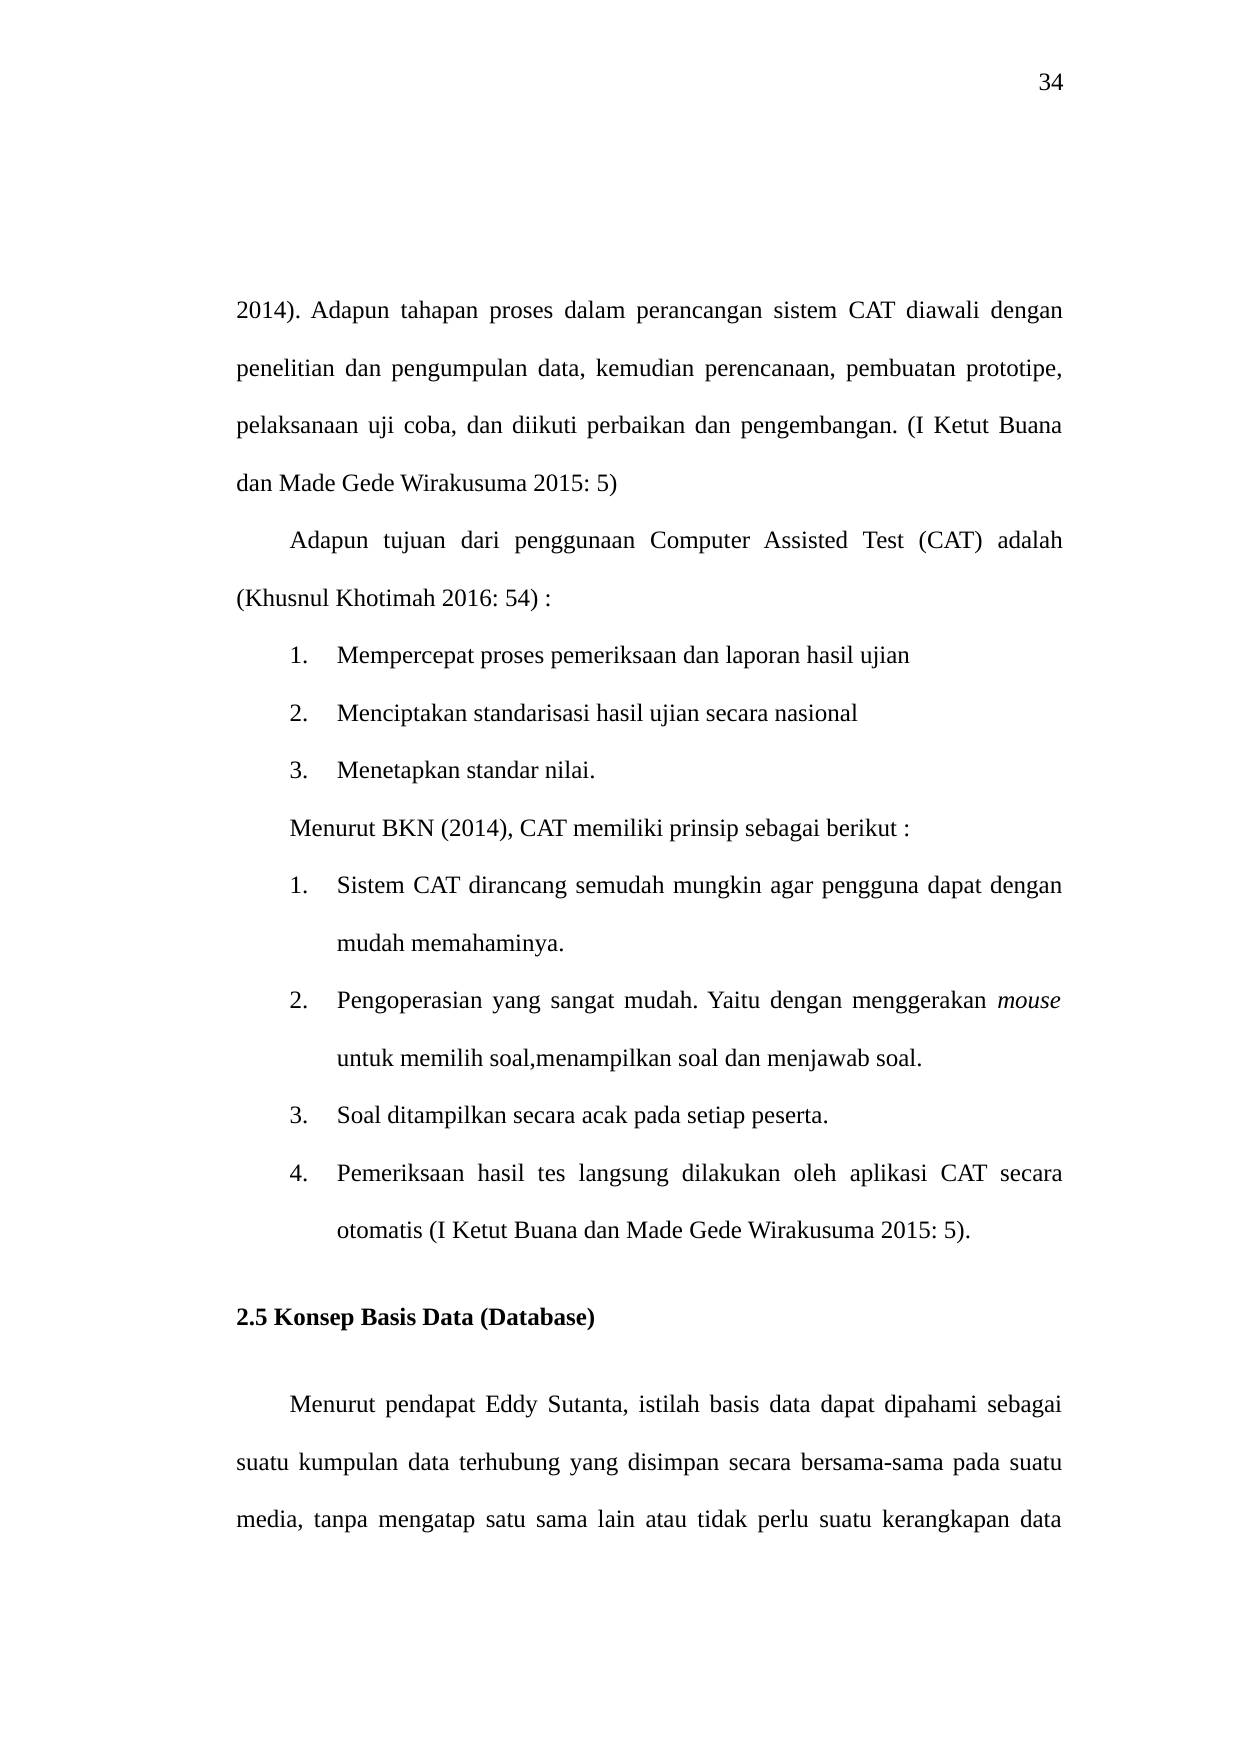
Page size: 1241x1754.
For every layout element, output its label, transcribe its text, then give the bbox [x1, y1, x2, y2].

text 2014). Adapun tahapan proses dalam perancangan sistem CAT diawali dengan penelitian dan pengumpulan data, kemudian perencanaan, pembuatan prototipe, pelaksanaan uji coba, dan diikuti perbaikan dan pengembangan. (I Ketut Buana dan Made Gede Wirakusuma 2015: 5) [236, 295, 1063, 497]
list Menetapkan standar nilai. [289, 755, 1063, 784]
text Menurut pendapat Eddy Sutanta, istilah basis data dapat dipahami sebagai suatu kumpulan data terhubung yang disimpan secara bersama-sama pada suatu media, tanpa mengatap satu sama lain atau tidak perlu suatu kerangkapan data [236, 1389, 1063, 1533]
subtitle 2.5 Konsep Basis Data (Database) [236, 1302, 1063, 1331]
list Mempercepat proses pemeriksaan dan laporan hasil ujian [289, 640, 1063, 669]
list Menciptakan standarisasi hasil ujian secara nasional [289, 698, 1063, 727]
list Soal ditampilkan secara acak pada setiap peserta. [289, 1100, 1063, 1129]
list Pemeriksaan hasil tes langsung dilakukan oleh aplikasi CAT secara otomatis (I Ketut Buana dan Made Gede Wirakusuma 2015: 5). [289, 1158, 1063, 1244]
text Menurut BKN (2014), CAT memiliki prinsip sebagai berikut : [236, 813, 1063, 842]
text Adapun tujuan dari penggunaan Computer Assisted Test (CAT) adalah (Khusnul Khotimah 2016: 54) : [236, 525, 1063, 612]
list Pengoperasian yang sangat mudah. Yaitu dengan menggerakan mouse untuk memilih soal,menampilkan soal dan menjawab soal. [289, 985, 1063, 1072]
list Sistem CAT dirancang semudah mungkin agar pengguna dapat dengan mudah memahaminya. [289, 870, 1063, 957]
